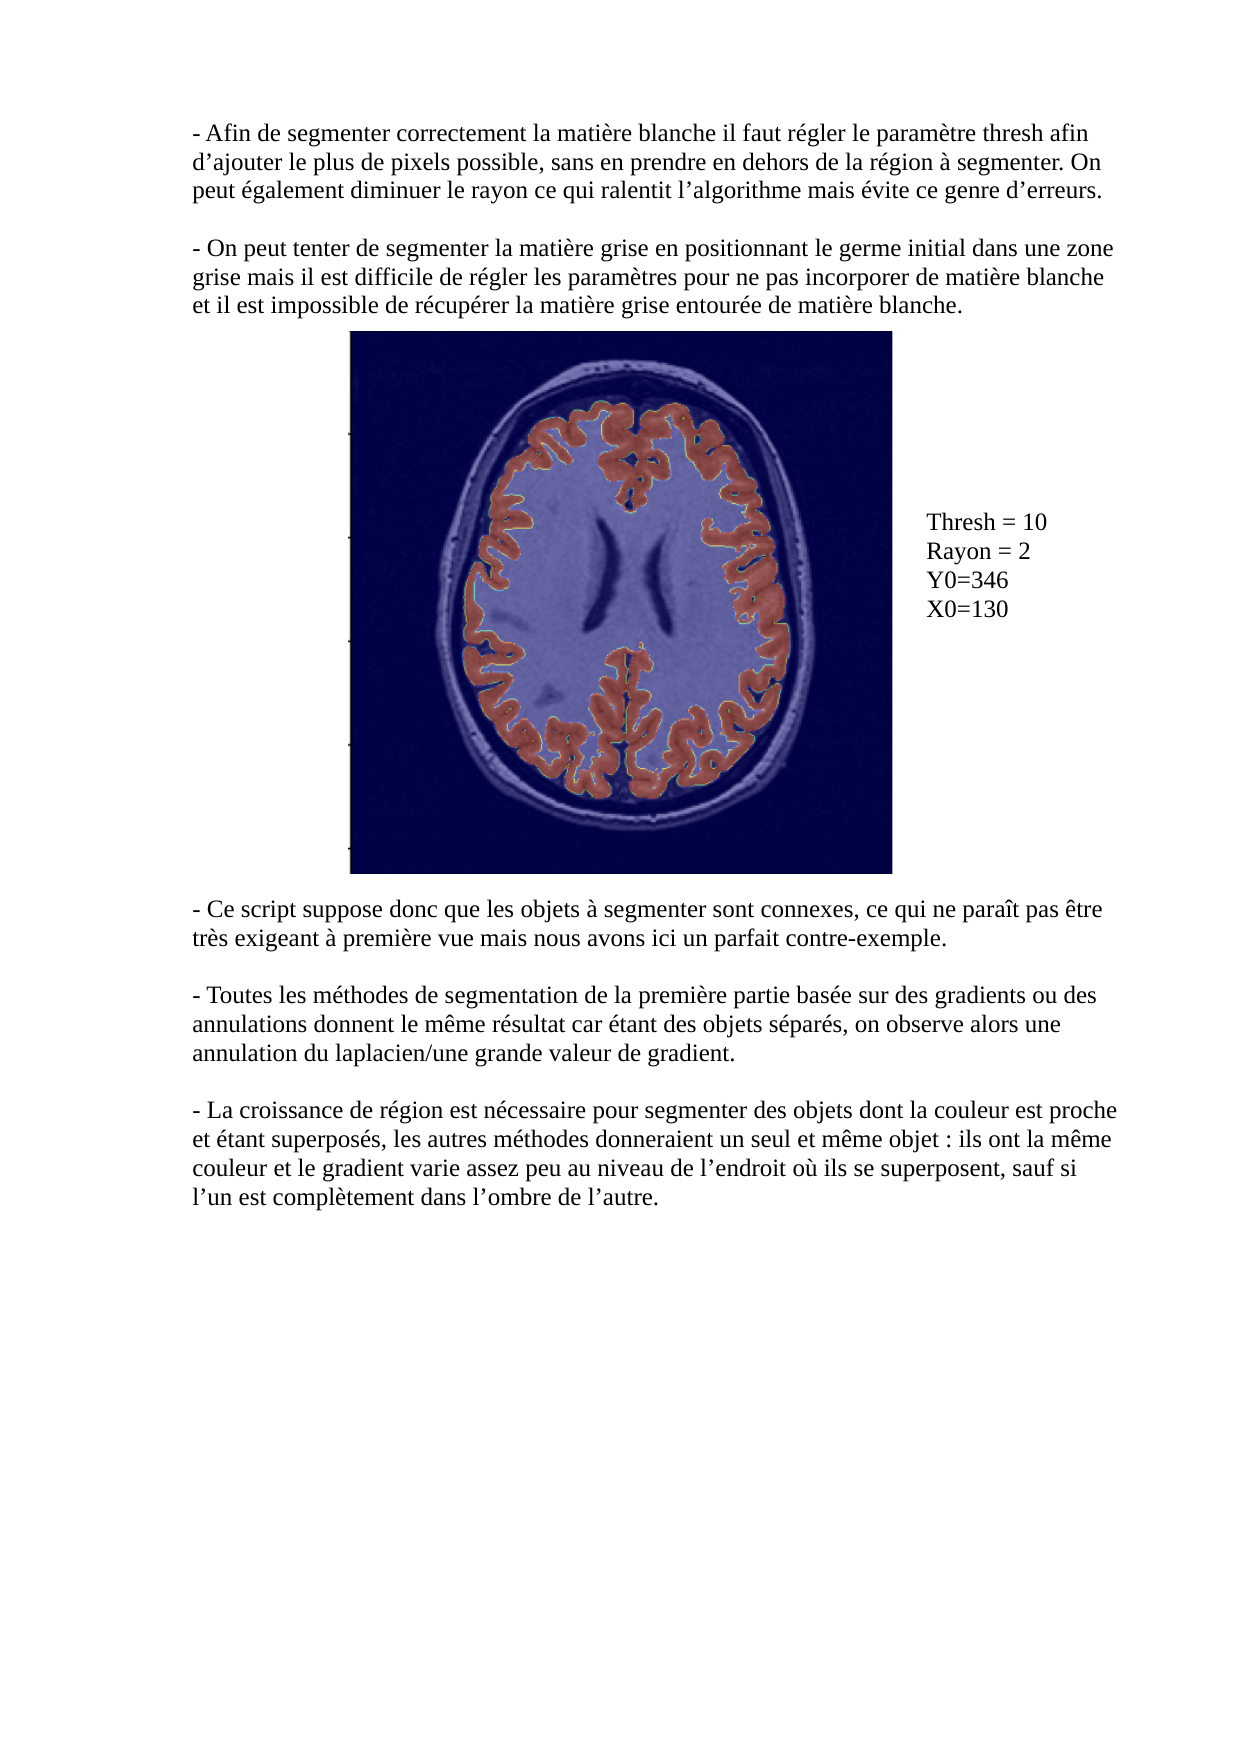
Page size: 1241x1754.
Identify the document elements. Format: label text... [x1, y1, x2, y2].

text - On peut tenter de segmenter la matière grise en positionnant le germe initial dans une zone grise mais il est difficile de régler les paramètres pour ne pas incorporer de matière blanche et il est impossible de récupérer la matière grise entourée de matière blanche. [118, 233, 1122, 319]
text - La croissance de région est nécessaire pour segmenter des objets dont la couleur est proche et étant superposés, les autres méthodes donneraient un seul et même objet : ils ont la même couleur et le gradient varie assez peu au niveau de l’endroit où ils se superposent, sauf si l’un est complètement dans l’ombre de l’autre. [118, 1096, 1122, 1211]
text - Afin de segmenter correctement la matière blanche il faut régler le paramètre thresh afin d’ajouter le plus de pixels possible, sans en prendre en dehors de la région à segmenter. On peut également diminuer le rayon ce qui ralentit l’algorithme mais évite ce genre d’erreurs. [118, 118, 1122, 204]
text - Ce script suppose donc que les objets à segmenter sont connexes, ce qui ne paraît pas être très exigeant à première vue mais nous avons ici un parfait contre-exemple. [118, 894, 1122, 952]
picture [348, 331, 893, 874]
text - Toutes les méthodes de segmentation de la première partie basée sur des gradients ou des annulations donnent le même résultat car étant des objets séparés, on observe alors une annulation du laplacien/une grande valeur de gradient. [118, 981, 1122, 1067]
